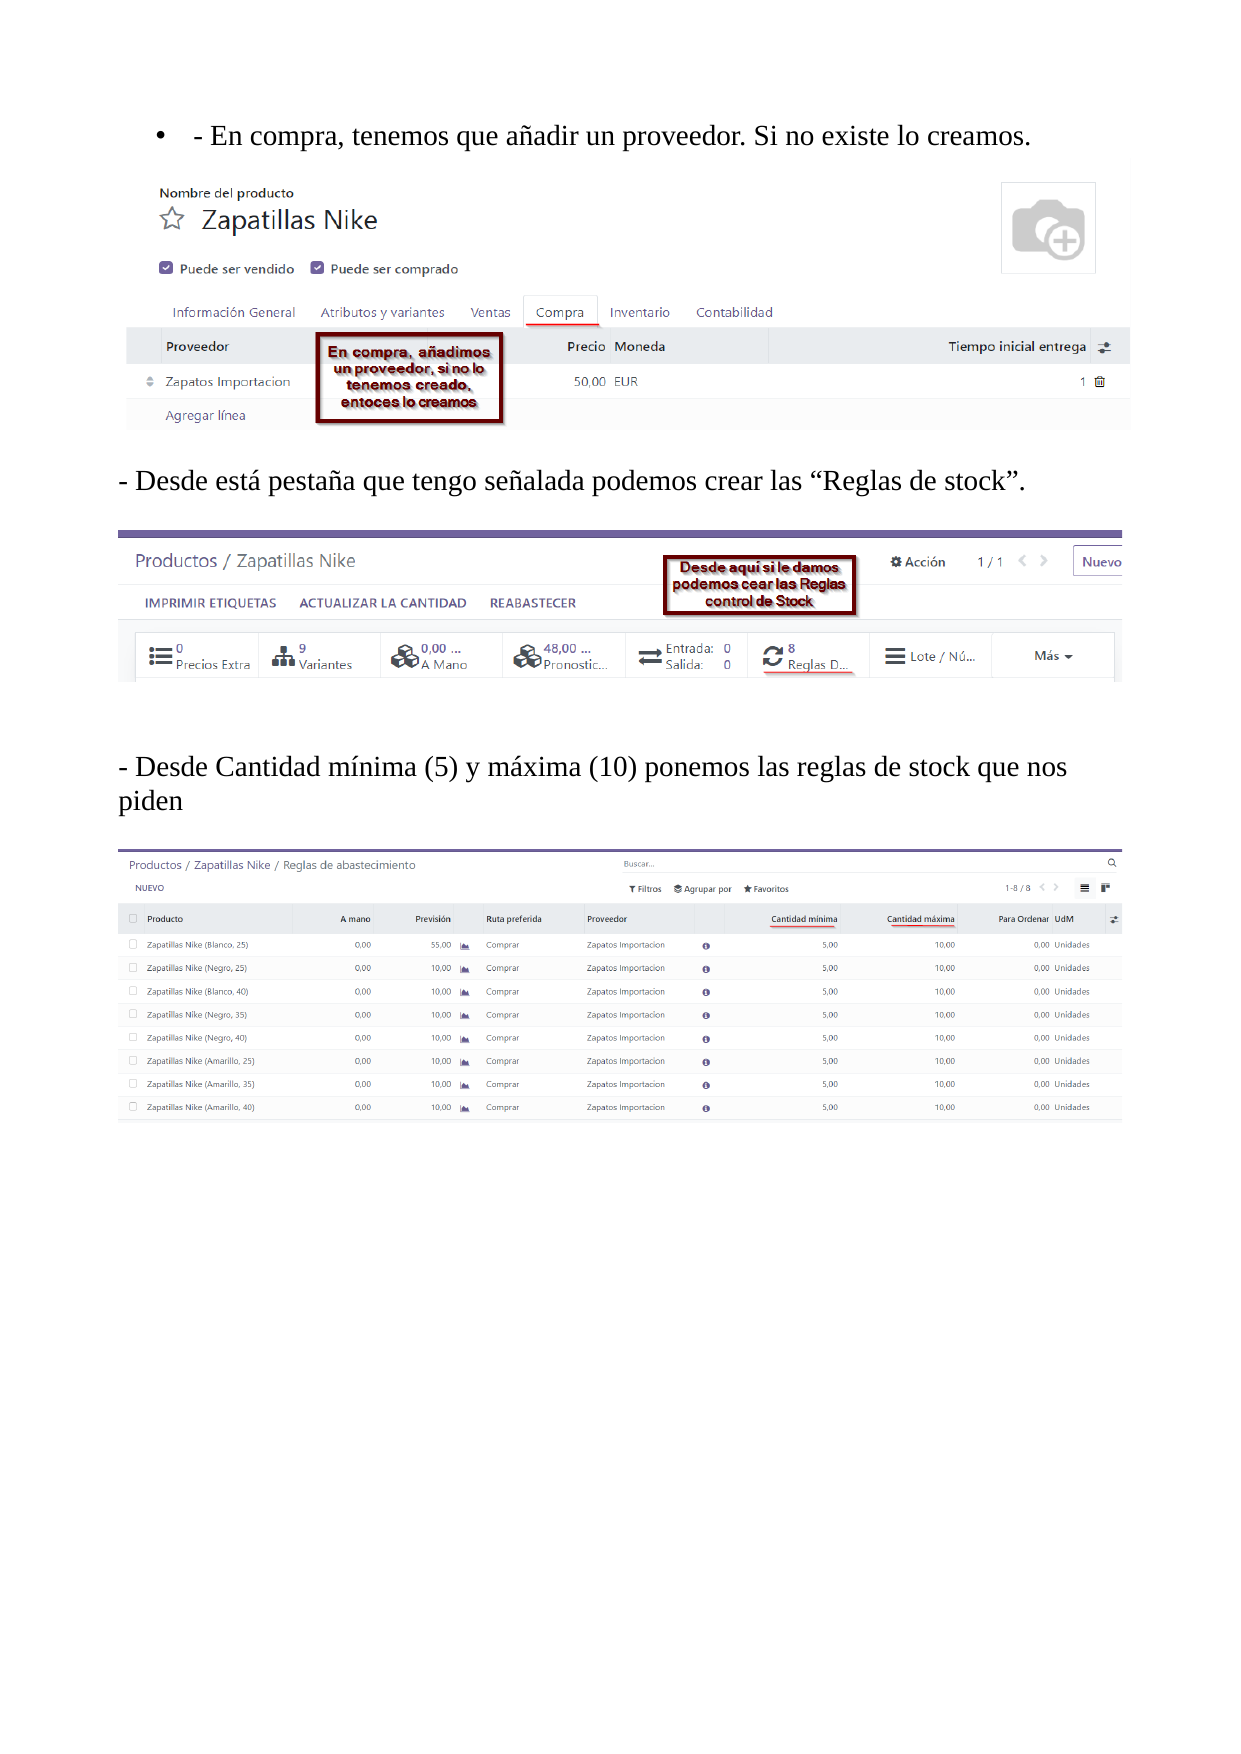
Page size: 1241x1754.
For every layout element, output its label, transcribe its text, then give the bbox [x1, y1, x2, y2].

picture [126, 158, 1130, 430]
text - Desde está pestaña que tengo señalada podemos crear las “Reglas de stock”. [118, 463, 1122, 496]
list - En compra, tenemos que añadir un proveedor. Si no existe lo creamos. [156, 118, 1122, 152]
picture [118, 530, 1123, 682]
text - Desde Cantidad mínima (5) y máxima (10) ponemos las reglas de stock que nos piden [118, 749, 1122, 816]
picture [118, 849, 1123, 1123]
